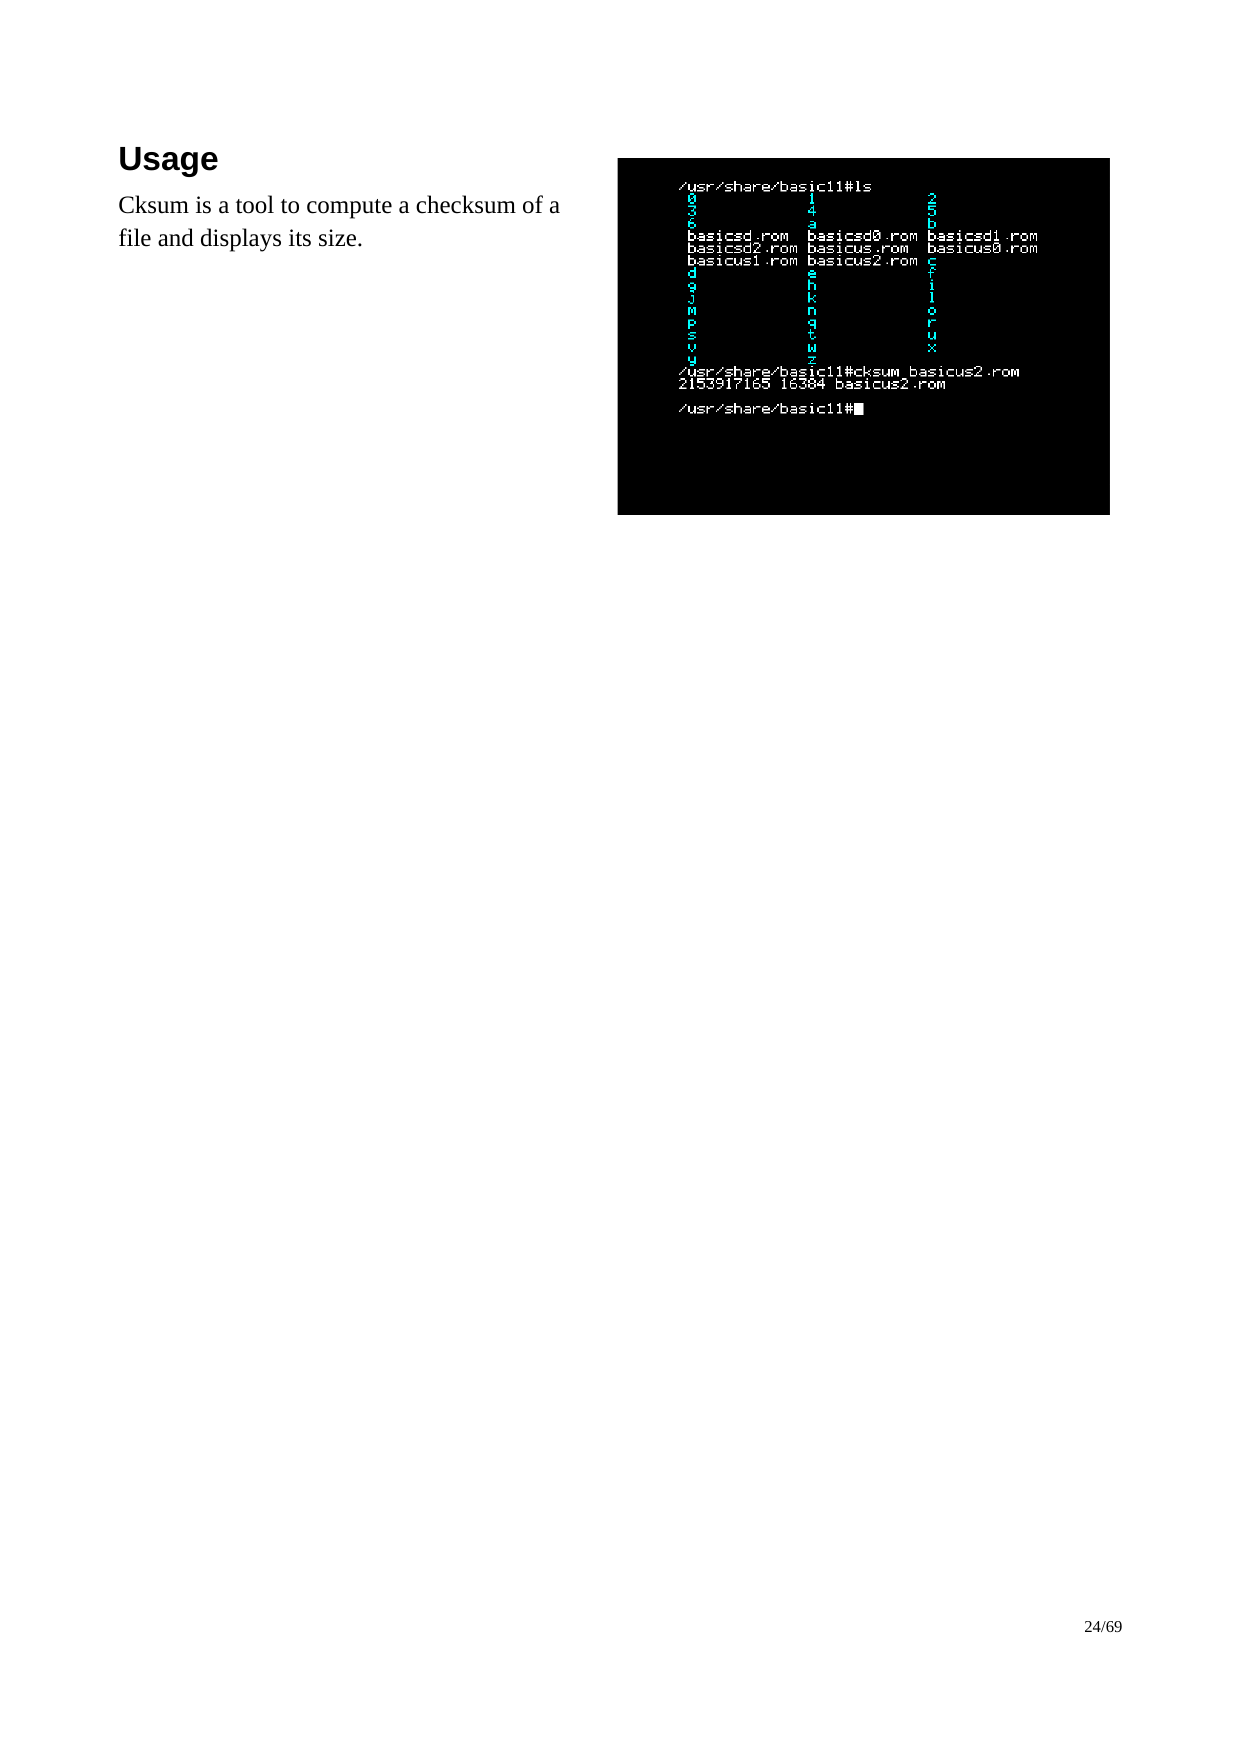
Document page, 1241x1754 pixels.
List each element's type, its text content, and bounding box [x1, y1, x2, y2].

text Cksum is a tool to compute a checksum of a file and displays its size. [118, 190, 617, 252]
subtitle Usage [118, 139, 1122, 178]
picture [617, 158, 1110, 515]
